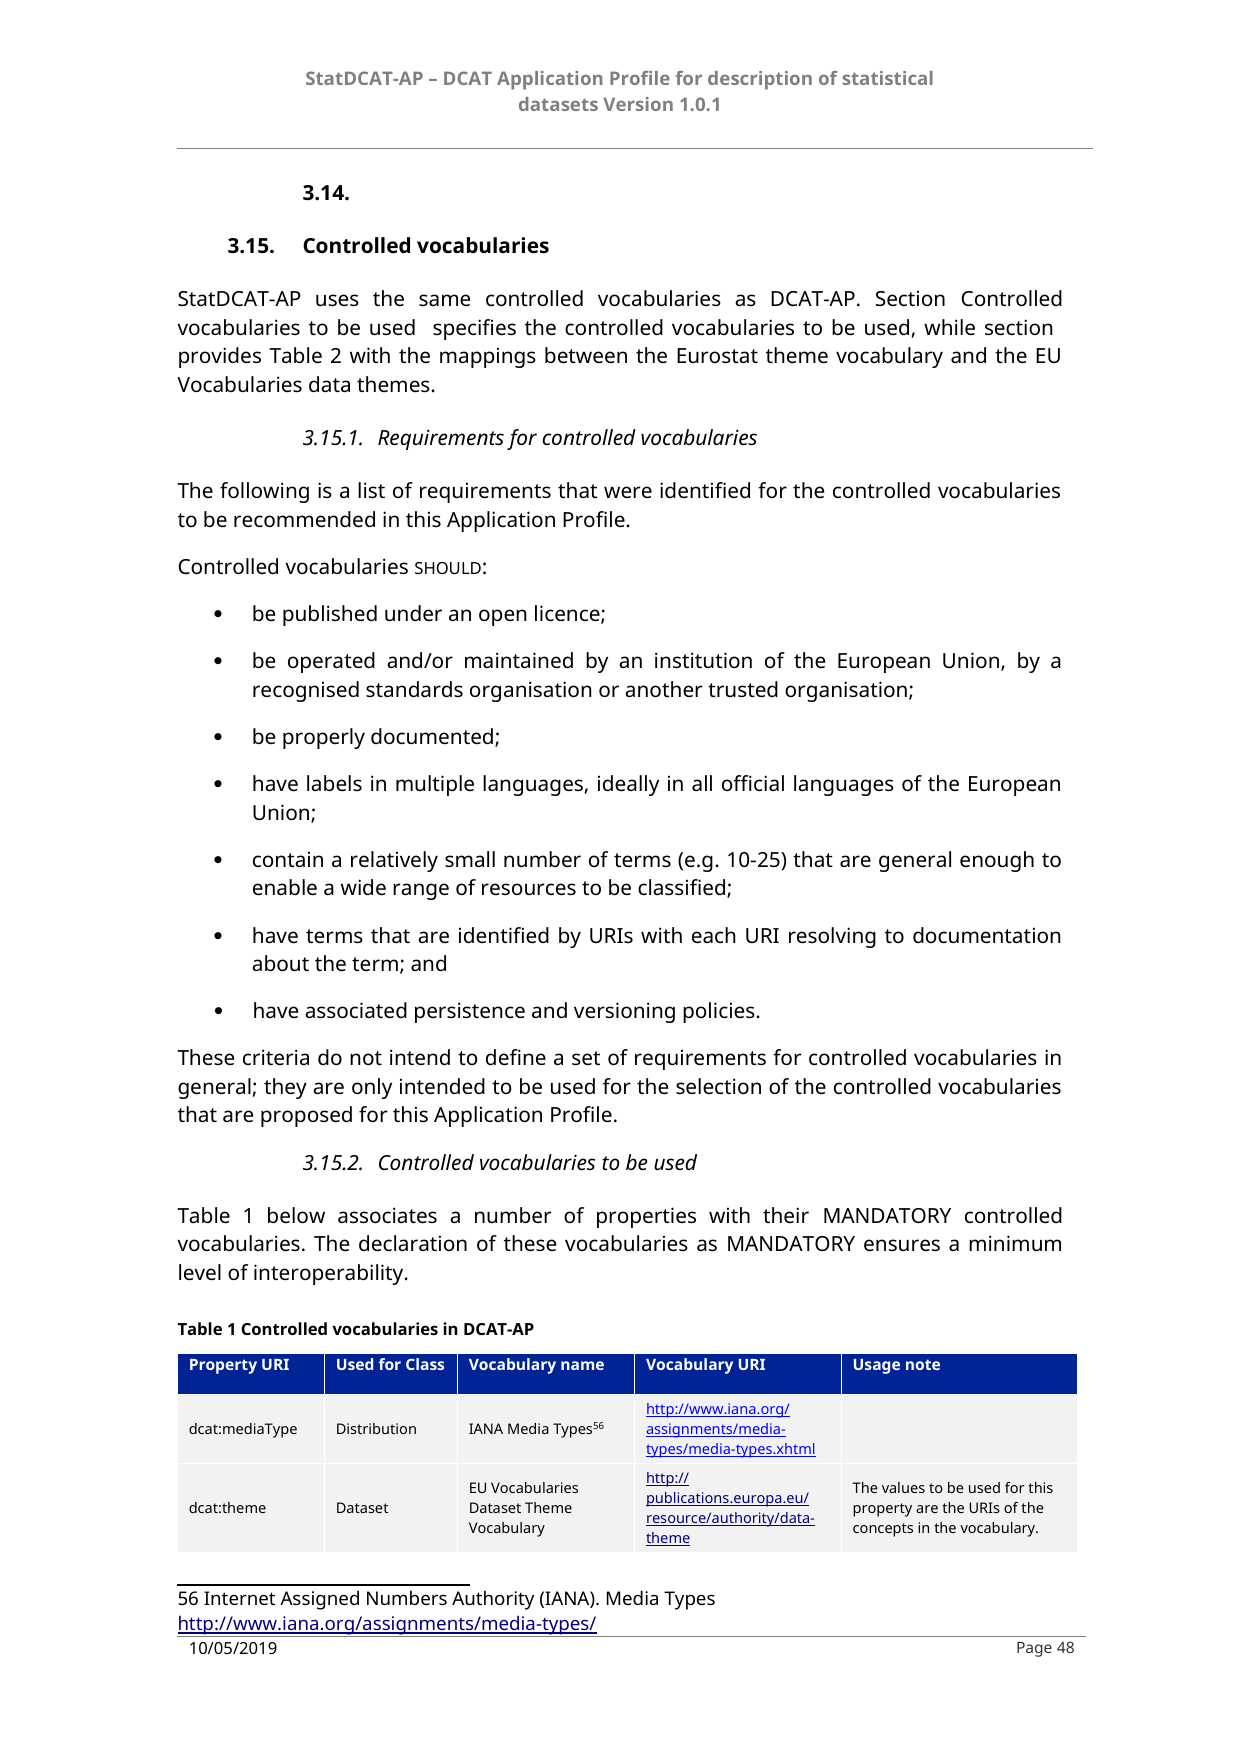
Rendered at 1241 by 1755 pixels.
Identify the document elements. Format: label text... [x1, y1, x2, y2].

text Table 1 below associates a number of properties with their MANDATORY controlled vocabularies. The declaration of these vocabularies as MANDATORY ensures a minimum level of interoperability. [177, 1201, 1063, 1286]
table_cell dcat:mediaType [178, 1395, 324, 1463]
table_cell Distribution [325, 1395, 457, 1463]
table_cell The values to be used for this property are the URIs of the concepts in the vocabulary. [842, 1464, 1077, 1552]
table_header Property URI [178, 1354, 324, 1394]
list be published under an open licence; [214, 599, 1063, 628]
list have associated persistence and versioning policies. [215, 996, 1063, 1025]
table_header Vocabulary name [458, 1354, 634, 1394]
table_cell [842, 1395, 1077, 1463]
subtitle Requirements for controlled vocabularies [302, 423, 1063, 452]
text The following is a list of requirements that were identified for the controlled vocabularies to be recommended in this Application Profile. [177, 477, 1063, 533]
list have labels in multiple languages, ideally in all official languages of the European Union; [214, 769, 1063, 826]
table_header Vocabulary URI [635, 1354, 841, 1394]
text These criteria do not intend to define a set of requirements for controlled vocabularies in general; they are only intended to be used for the selection of the controlled vocabularies that are proposed for this Application Profile. [177, 1043, 1063, 1129]
text Controlled vocabularies should: [177, 552, 1063, 581]
table_header Used for Class [325, 1354, 457, 1394]
text StatDCAT-AP uses the same controlled vocabularies as DCAT-AP. Section 6.8.2 specifies the controlled vocabularies to be used, while section 0 provides Table 2 with the mappings between the Eurostat theme vocabulary and the EU Vocabularies data themes. [177, 284, 1063, 398]
list be operated and/or maintained by an institution of the European Union, by a recognised standards organisation or another trusted organisation; [214, 647, 1063, 703]
table_cell IANA Media Types [458, 1395, 634, 1463]
list contain a relatively small number of terms (e.g. 10-25) that are general enough to enable a wide range of resources to be classified; [214, 845, 1063, 902]
table_header Usage note [842, 1354, 1077, 1394]
table_cell http://www.iana.org/assignments/media-types/media-types.xhtml [635, 1395, 841, 1463]
table_cell http://publications.europa.eu/resource/authority/data-theme [635, 1464, 841, 1552]
text Table 1 Controlled vocabularies in DCAT-AP [177, 1318, 1063, 1340]
table_cell EU Vocabularies Dataset Theme Vocabulary [458, 1464, 634, 1552]
list be properly documented; [214, 722, 1063, 751]
subtitle Controlled vocabularies [227, 231, 1063, 259]
list have terms that are identified by URIs with each URI resolving to documentation about the term; and [214, 921, 1063, 978]
table_cell dcat:theme [178, 1464, 324, 1552]
subtitle Controlled vocabularies to be used [302, 1148, 1063, 1176]
table_cell Dataset [325, 1464, 457, 1552]
